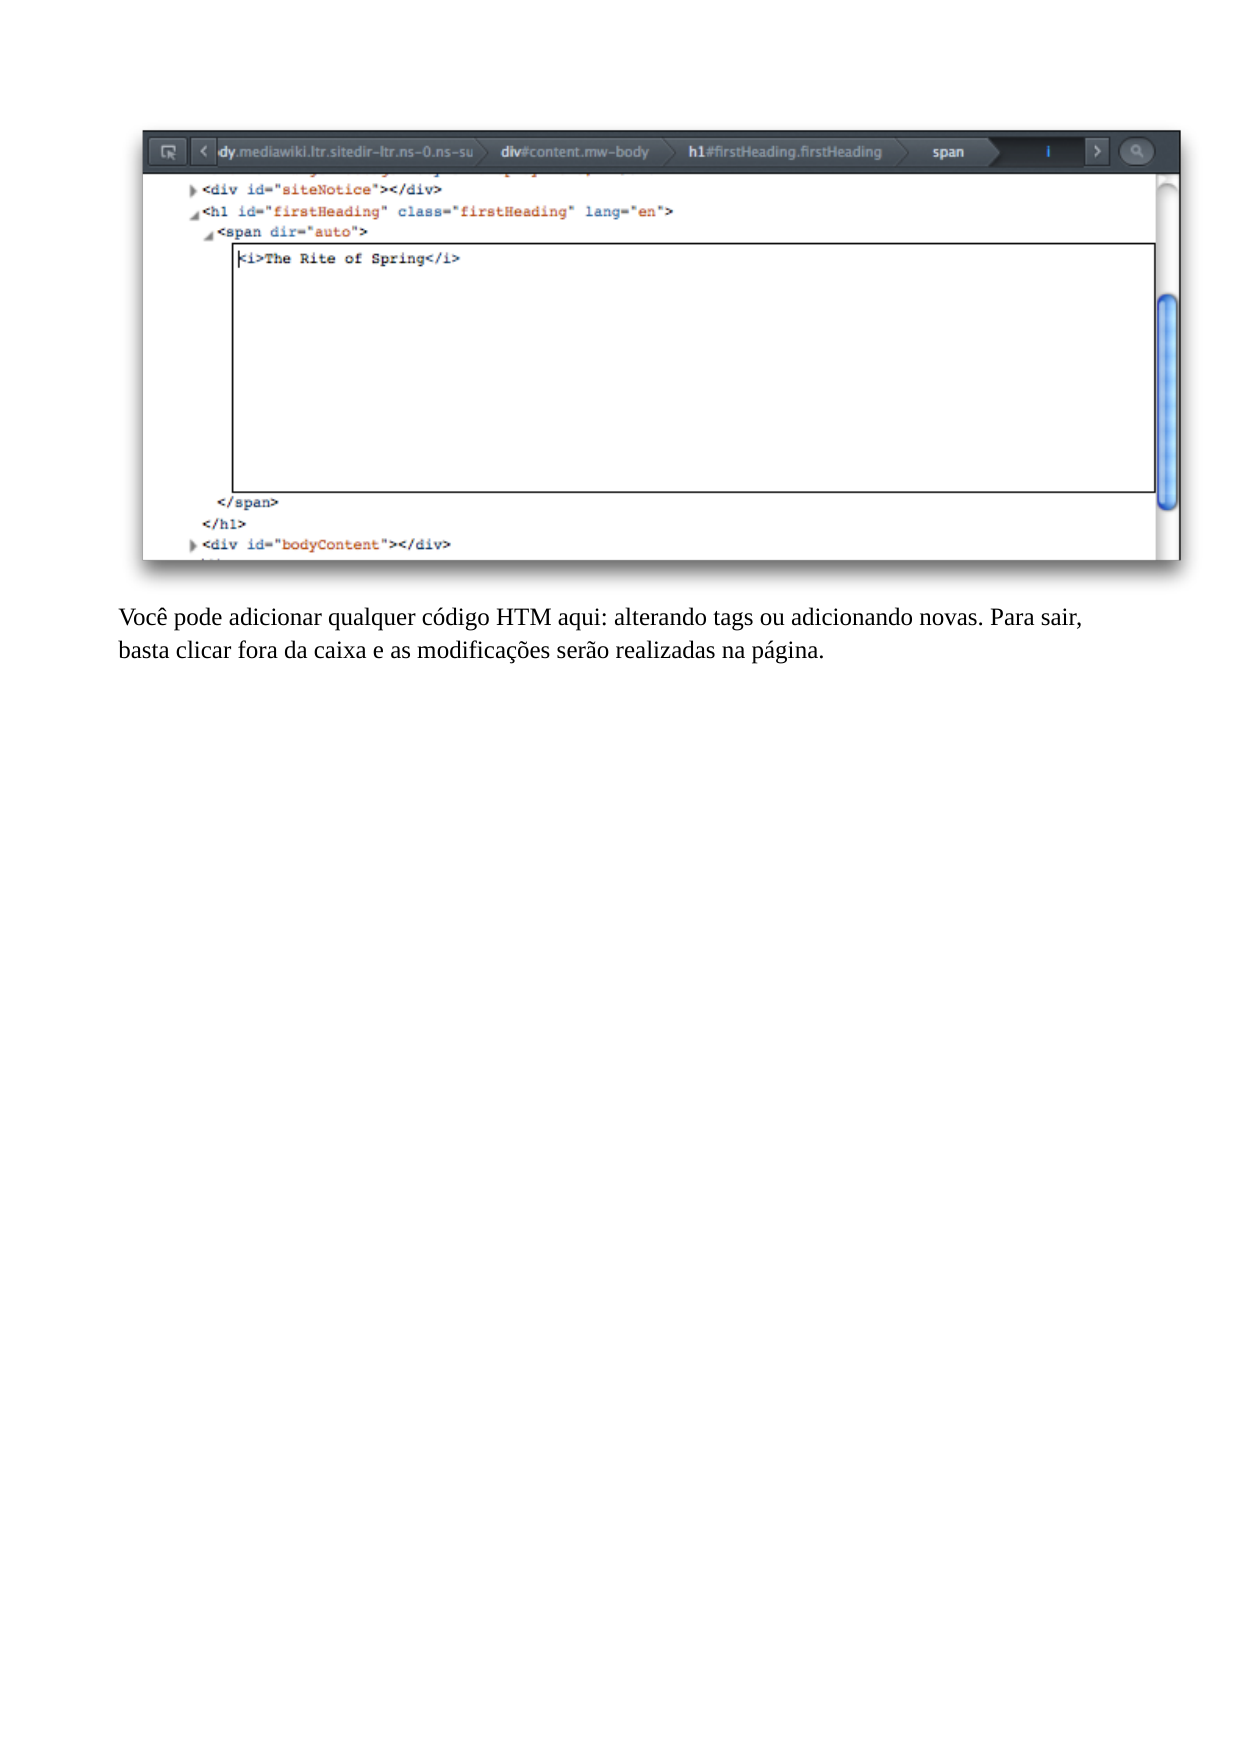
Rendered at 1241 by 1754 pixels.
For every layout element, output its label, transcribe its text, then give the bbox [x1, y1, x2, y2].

text Você pode adicionar qualquer código HTM aqui: alterando tags ou adicionando novas. Para sair, basta clicar fora da caixa e as modificações serão realizadas na página. [118, 598, 1122, 664]
picture [118, 118, 1206, 598]
